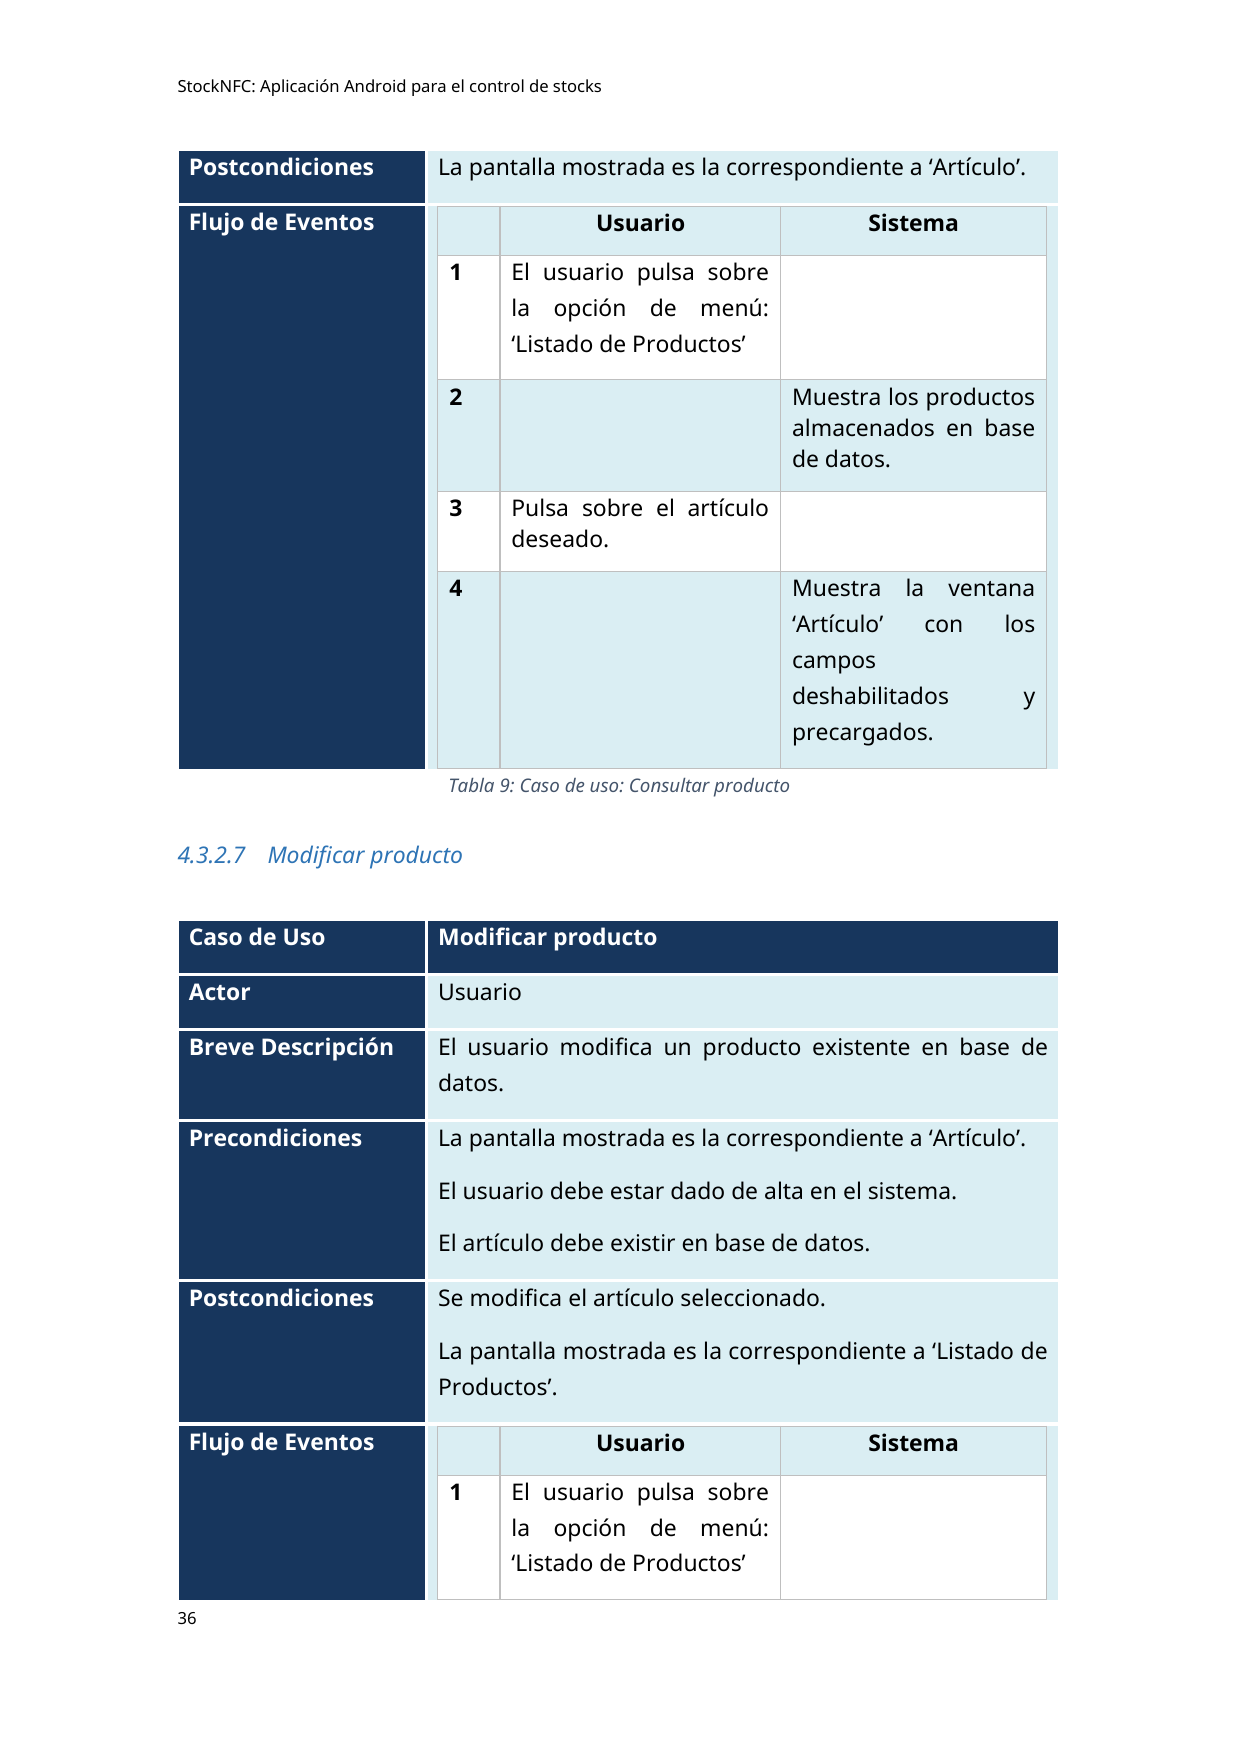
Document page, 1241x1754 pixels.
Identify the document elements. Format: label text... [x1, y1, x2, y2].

table_cell 1 [438, 1476, 499, 1599]
table_header Sistema [781, 207, 1046, 255]
table_cell Muestra la ventana ‘Artículo’ con los campos deshabilitados y precargados. [781, 572, 1046, 768]
table_header Modificar producto [428, 921, 1058, 973]
table_cell Postcondiciones [179, 1282, 425, 1422]
table_cell Pulsa sobre el artículo deseado. [501, 492, 780, 571]
table_cell Breve Descripción [179, 1031, 425, 1119]
table_cell 4 [438, 572, 499, 768]
table_header Caso de Uso [179, 921, 425, 973]
table_cell Muestra los productos almacenados en base de datos. [781, 380, 1046, 491]
table_header [438, 1427, 499, 1474]
table_cell [1047, 206, 1058, 769]
table_cell [428, 1426, 437, 1600]
table_cell [501, 380, 780, 491]
table_cell Usuario [428, 976, 1058, 1028]
table_cell Se modifica el artículo seleccionado. La pantalla mostrada es la correspondiente a ‘Listado de Productos’. [428, 1282, 1058, 1422]
table_header [438, 207, 499, 255]
table_cell El usuario pulsa sobre la opción de menú: ‘Listado de Productos’ [501, 1476, 780, 1599]
text Tabla 9: Caso de uso: Consultar producto [177, 772, 1063, 797]
subtitle Modificar producto [177, 839, 1063, 870]
table_cell La pantalla mostrada es la correspondiente a ‘Artículo’. El usuario debe estar dado de alta en el sistema. El artículo debe existir en base de datos. [428, 1122, 1058, 1279]
table_cell Precondiciones [179, 1122, 425, 1279]
table_cell Flujo de Eventos [179, 1426, 425, 1600]
table_header Sistema [781, 1427, 1046, 1474]
table_cell 2 [438, 380, 499, 491]
table_cell [781, 256, 1046, 379]
table_cell Flujo de Eventos [179, 206, 425, 769]
table_header Usuario [501, 207, 780, 255]
table_cell [781, 492, 1046, 571]
table_cell [781, 1476, 1046, 1599]
table_cell El usuario modifica un producto existente en base de datos. [428, 1031, 1058, 1119]
table_cell El usuario pulsa sobre la opción de menú: ‘Listado de Productos’ [501, 256, 780, 379]
table_header Usuario [501, 1427, 780, 1474]
table_cell Actor [179, 976, 425, 1028]
table_cell [428, 206, 437, 769]
table_cell [501, 572, 780, 768]
table_cell [1047, 1426, 1058, 1600]
table_cell La pantalla mostrada es la correspondiente a ‘Artículo’. [428, 151, 1058, 203]
table_cell Postcondiciones [179, 151, 425, 203]
table_cell 1 [438, 256, 499, 379]
table_cell 3 [438, 492, 499, 571]
